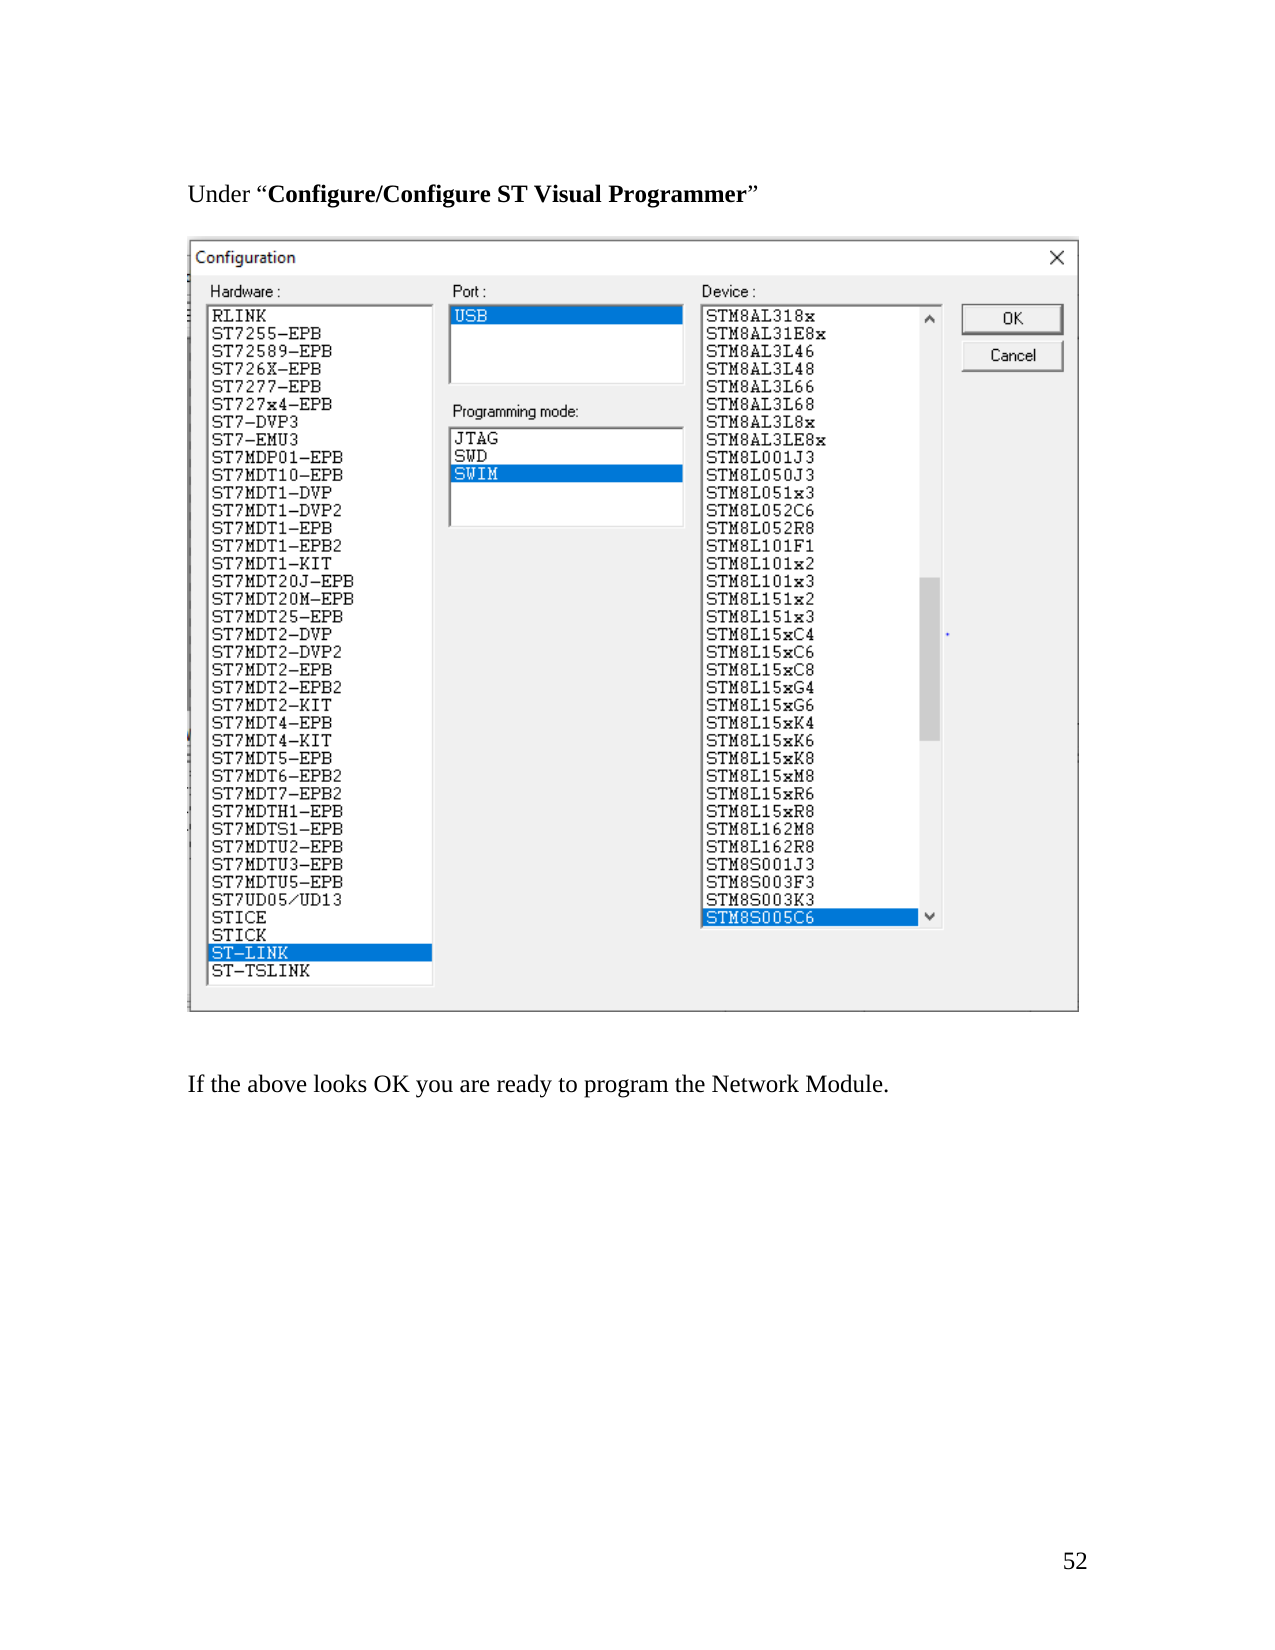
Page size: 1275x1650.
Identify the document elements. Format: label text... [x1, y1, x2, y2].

text If the above looks OK you are ready to program the Network Module. [187, 1069, 1087, 1098]
text Under “Configure/Configure ST Visual Programmer” [187, 179, 1087, 207]
picture [187, 236, 1079, 1012]
